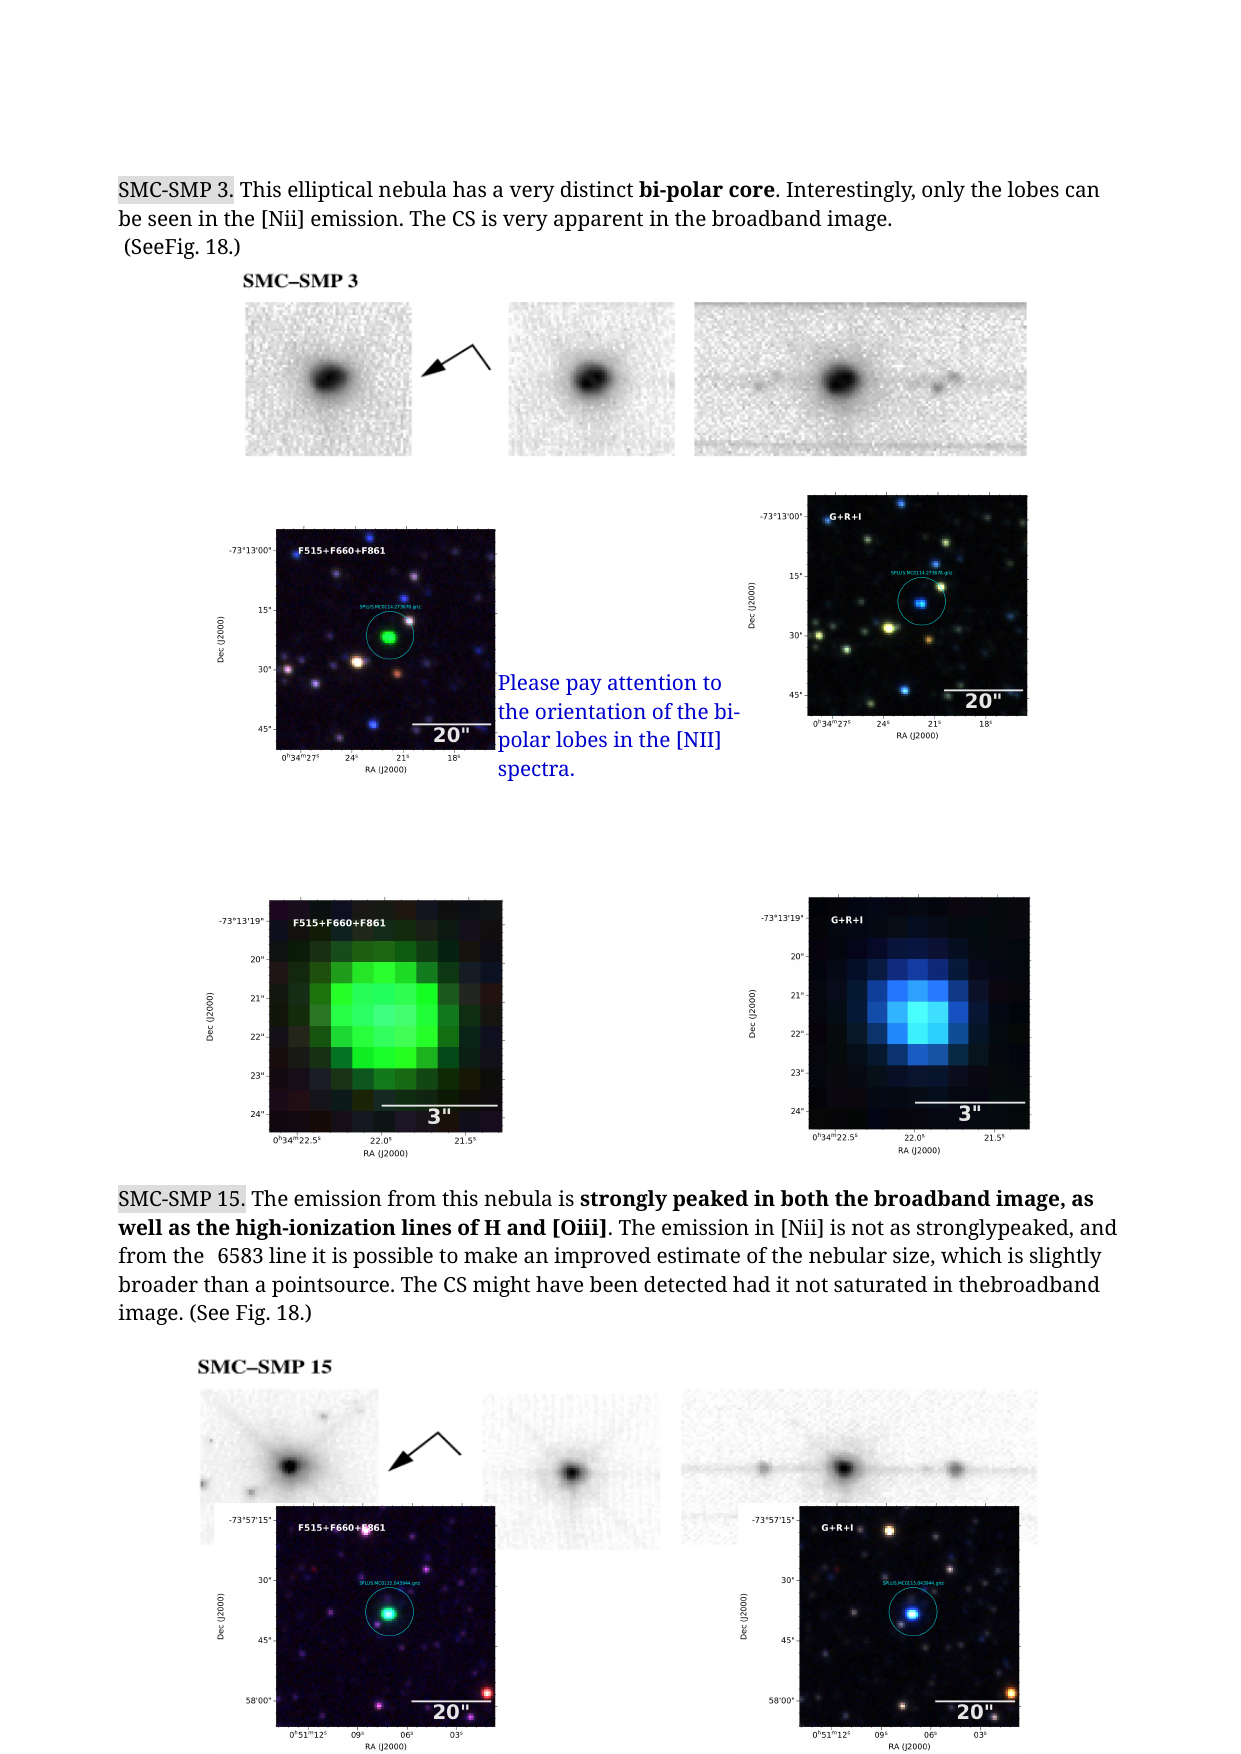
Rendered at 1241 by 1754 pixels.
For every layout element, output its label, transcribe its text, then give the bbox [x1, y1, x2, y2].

text SMC-SMP 15. The emission from this nebula is strongly peaked in both the broadband image, as well as the high-ionization lines of H and [Oiii]. The emission in [Nii] is not as stronglypeaked, and from the 6583 line it is possible to make an improved estimate of the nebular size, which is slightly broader than a pointsource. The CS might have been detected had it not saturated in thebroadband image. (See Fig. 18.) [118, 1184, 1122, 1327]
picture [230, 265, 1035, 470]
picture [214, 526, 498, 777]
picture [203, 897, 505, 1161]
picture [746, 894, 1032, 1158]
picture [190, 1350, 1051, 1754]
text SMC-SMP 3. This elliptical nebula has a very distinct bi-polar core. Interestingly, only the lobes can be seen in the [Nii] emission. The CS is very apparent in the broadband image. [118, 176, 1122, 232]
text Please pay attention to the orientation of the bi-polar lobes in the [NII] spectra. [118, 668, 1122, 782]
picture [745, 492, 1030, 743]
text (SeeFig. 18.) [118, 232, 1122, 261]
